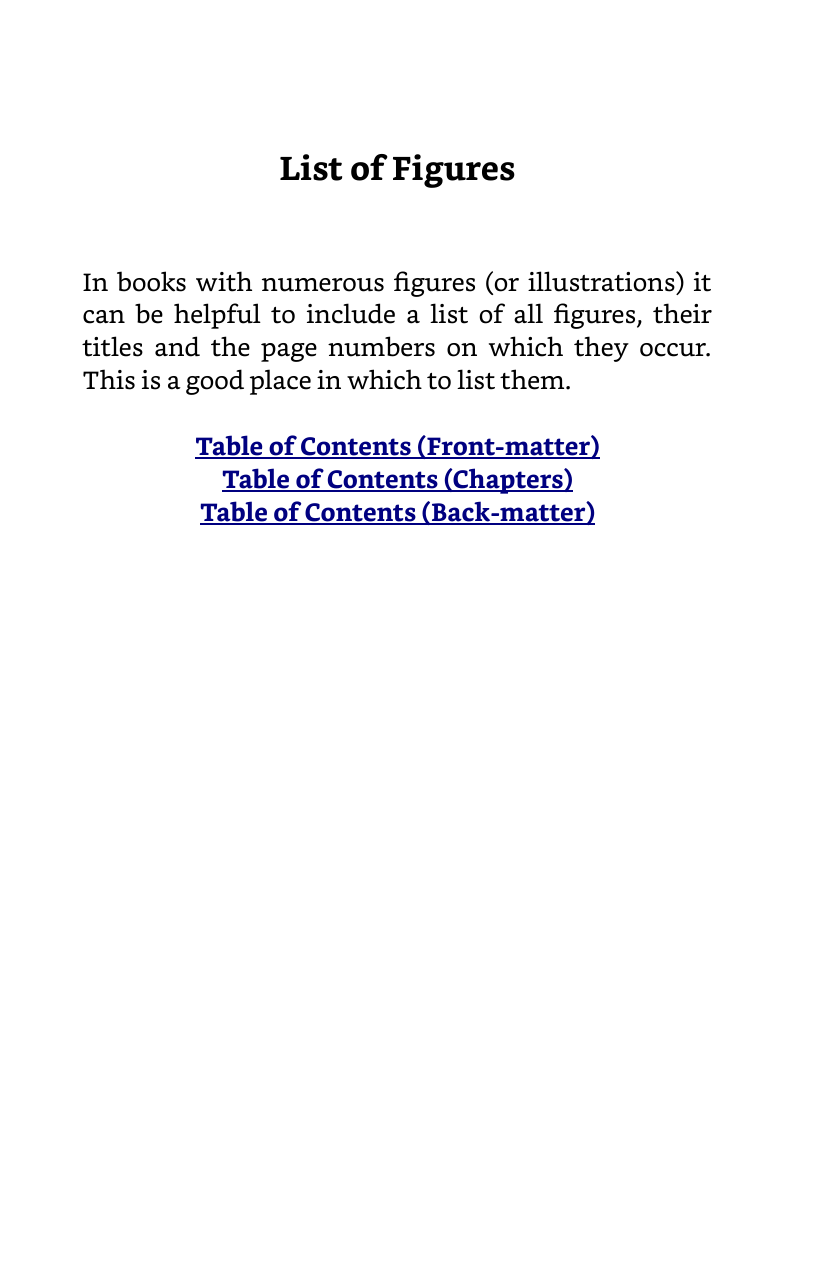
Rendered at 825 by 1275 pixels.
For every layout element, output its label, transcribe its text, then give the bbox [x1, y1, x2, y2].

text Table of Contents (Front-matter) [82, 429, 712, 462]
subtitle List of Figures [82, 146, 712, 189]
text Table of Contents (Back-matter) [82, 495, 712, 528]
text Table of Contents (Chapters) [82, 462, 712, 495]
text In books with numerous figures (or illustrations) it can be helpful to include a list of all figures, their titles and the page numbers on which they occur. This is a good place in which to list them. [82, 264, 712, 396]
